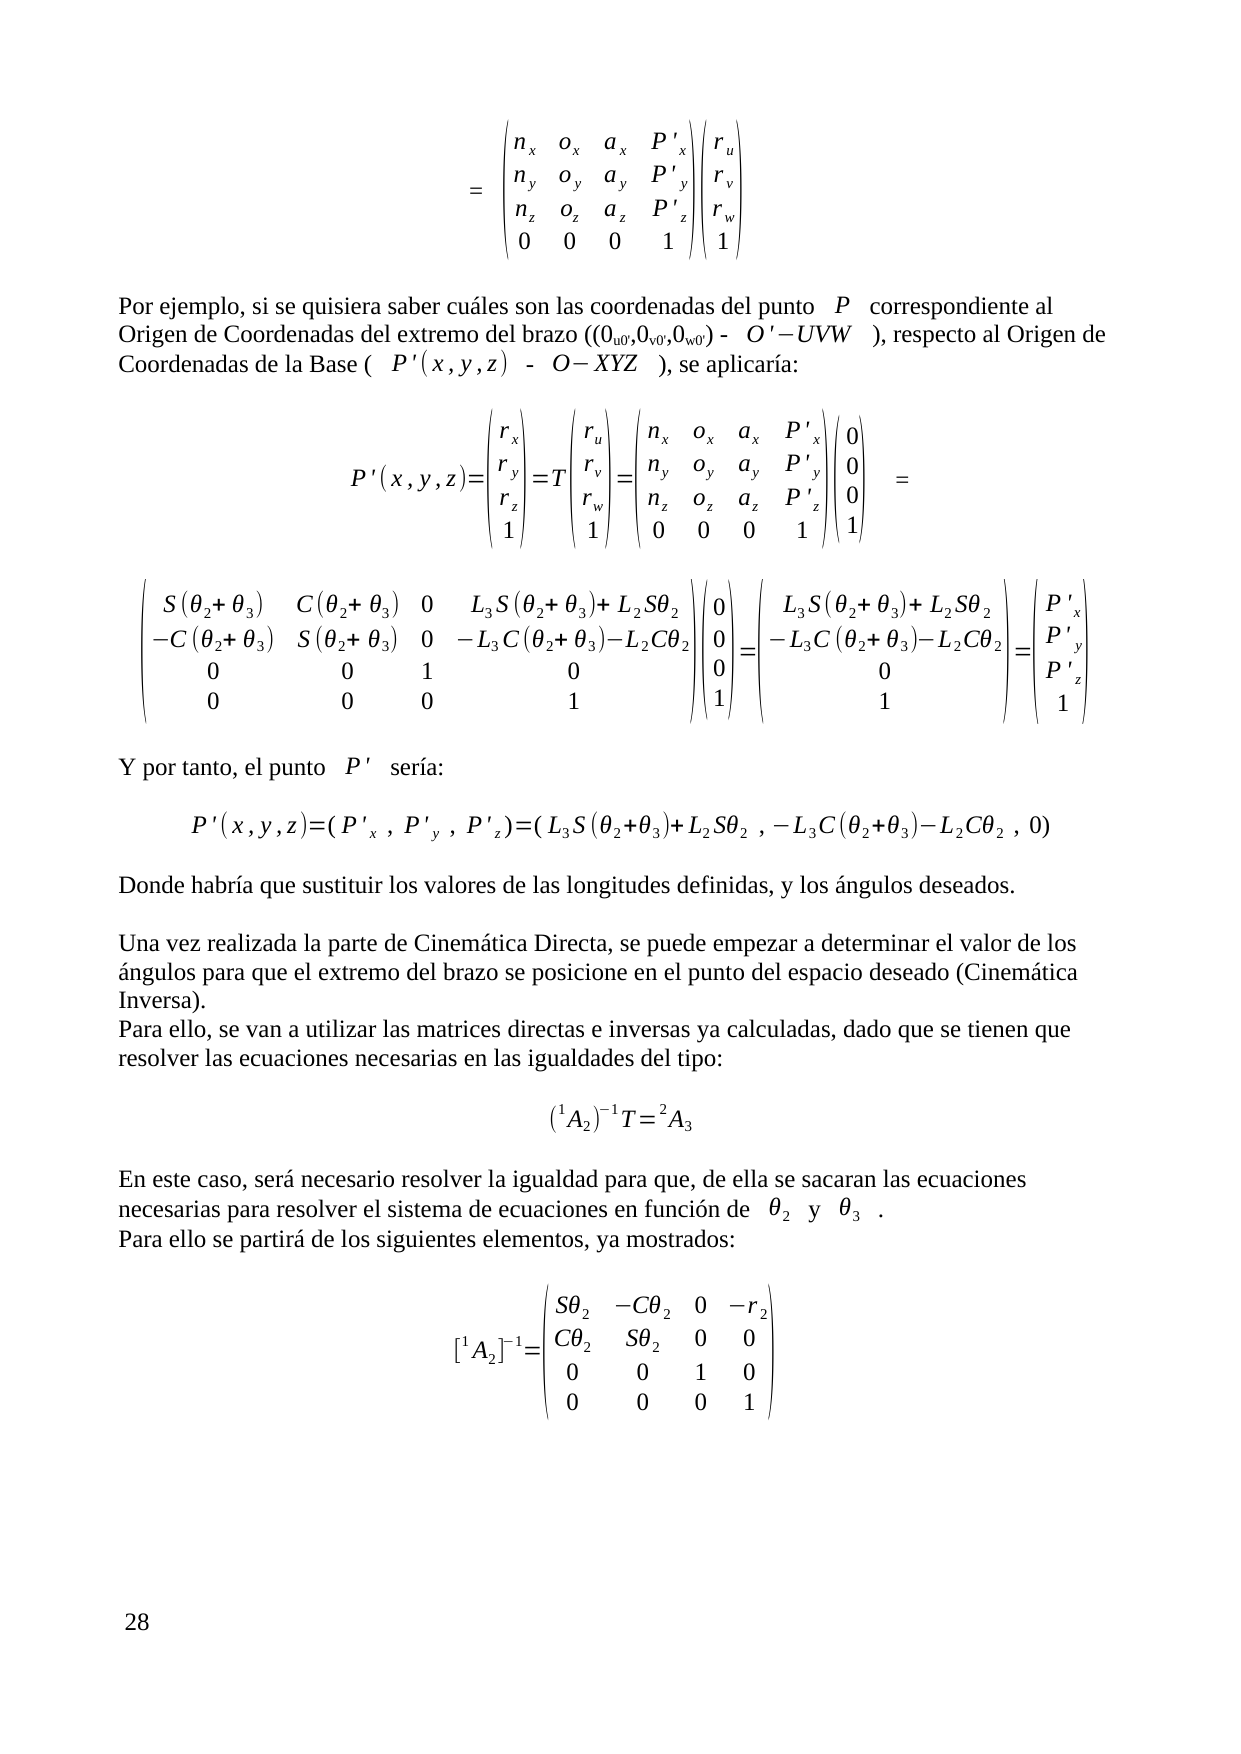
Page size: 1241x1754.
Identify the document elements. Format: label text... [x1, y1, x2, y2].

text Y por tanto, el puntosería: [118, 752, 1122, 781]
text Donde habría que sustituir los valores de las longitudes definidas, y los ángulos deseados. [118, 871, 1122, 899]
text Una vez realizada la parte de Cinemática Directa, se puede empezar a determinar el valor de los ángulos para que el extremo del brazo se posicione en el punto del espacio deseado (Cinemática Inversa). [118, 928, 1122, 1014]
text = [118, 118, 1122, 262]
text = [118, 407, 1122, 551]
text Para ello se partirá de los siguientes elementos, ya mostrados: [118, 1224, 1122, 1253]
text Para ello, se van a utilizar las matrices directas e inversas ya calculadas, dado que se tienen que resolver las ecuaciones necesarias en las igualdades del tipo: [118, 1014, 1122, 1072]
text En este caso, será necesario resolver la igualdad para que, de ella se sacaran las ecuaciones necesarias para resolver el sistema de ecuaciones en función dey. [118, 1164, 1122, 1224]
text Por ejemplo, si se quisiera saber cuáles son las coordenadas del puntocorrespondiente al Origen de Coordenadas del extremo del brazo ((0u0',0v0',0w0') -), respecto al Origen de Coordenadas de la Base (-), se aplicaría: [118, 291, 1122, 378]
